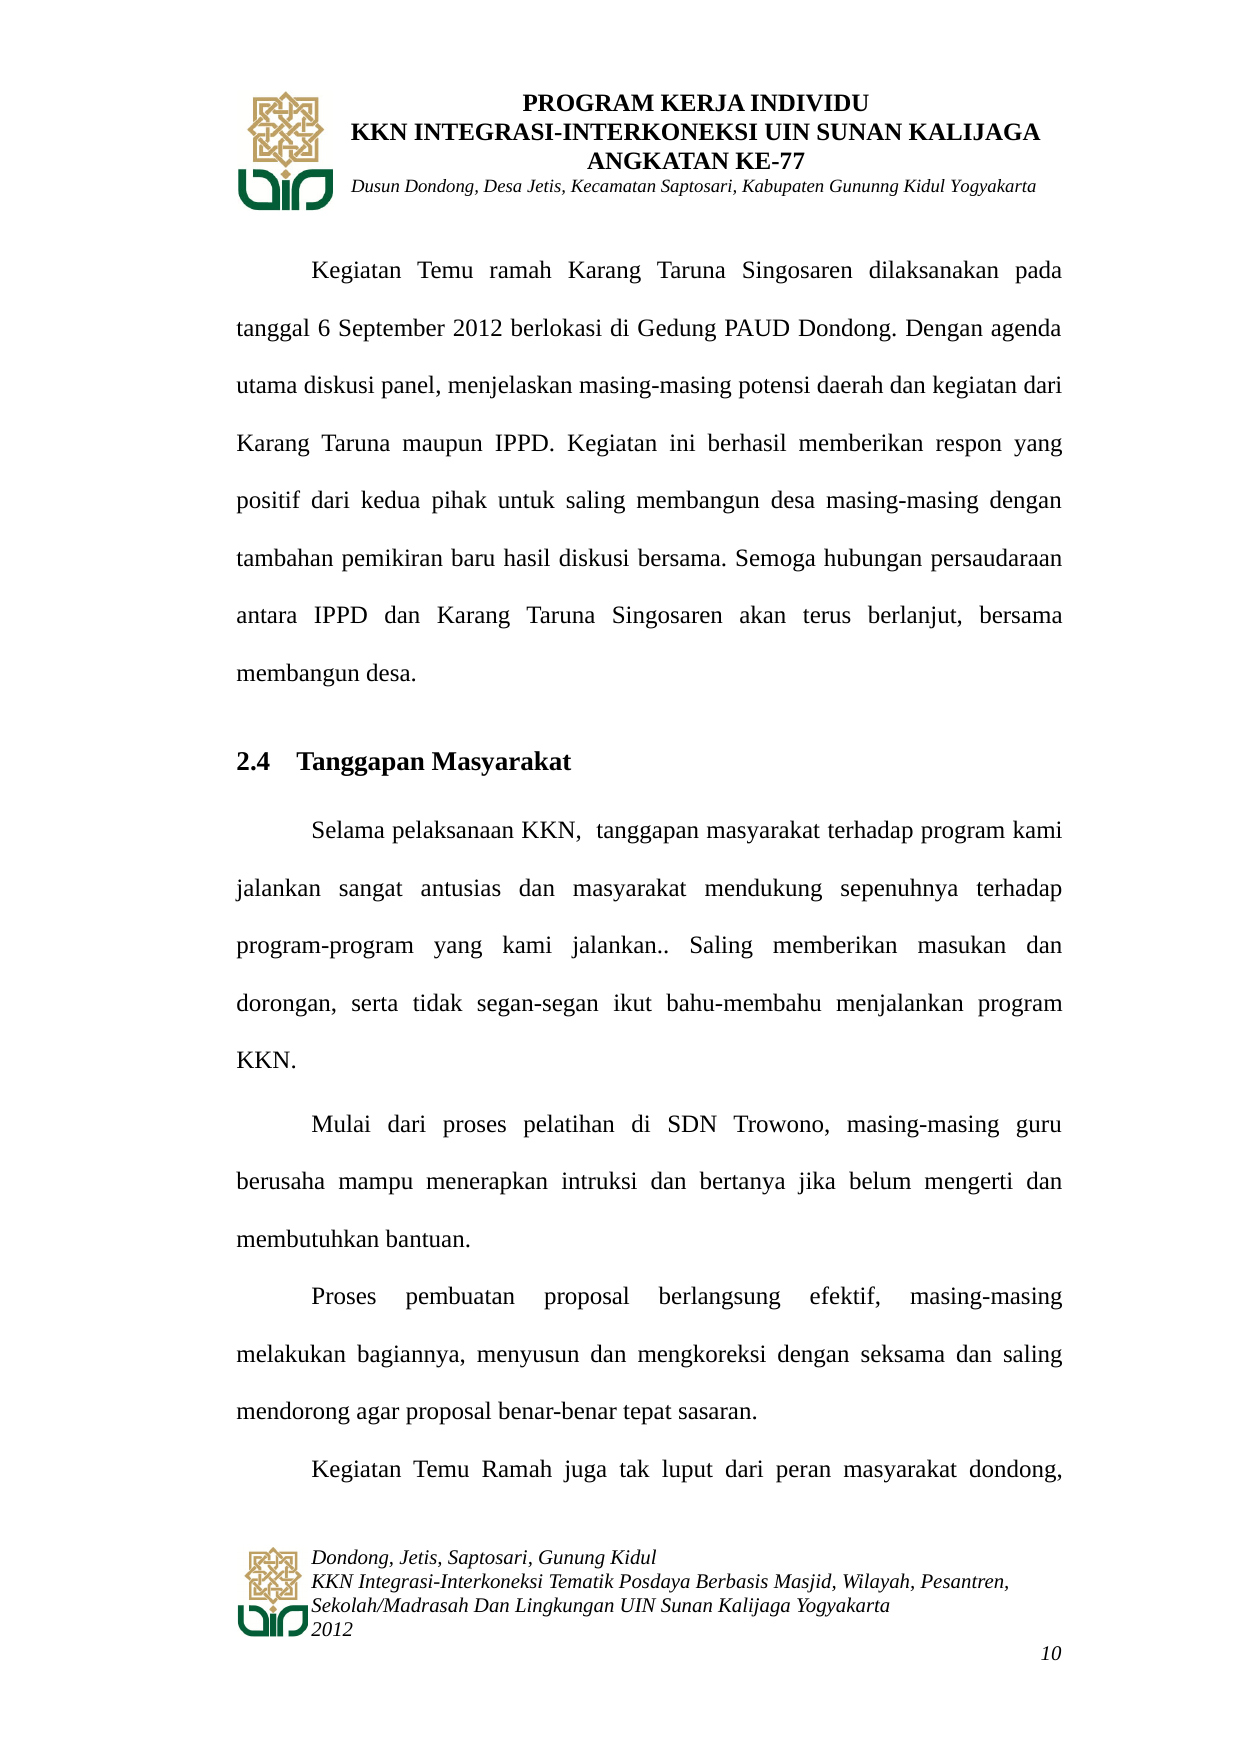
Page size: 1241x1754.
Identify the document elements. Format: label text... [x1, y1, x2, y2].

picture [237, 90, 334, 211]
text Proses pembuatan proposal berlangsung efektif, masing-masing melakukan bagiannya, menyusun dan mengkoreksi dengan seksama dan saling mendorong agar proposal benar-benar tepat sasaran. [236, 1281, 1063, 1425]
text Kegiatan Temu Ramah juga tak luput dari peran masyarakat dondong, [236, 1454, 1063, 1482]
subtitle Tanggapan Masyarakat [236, 745, 1063, 776]
text Kegiatan Temu ramah Karang Taruna Singosaren dilaksanakan pada tanggal 6 September 2012 berlokasi di Gedung PAUD Dondong. Dengan agenda utama diskusi panel, menjelaskan masing-masing potensi daerah dan kegiatan dari Karang Taruna maupun IPPD. Kegiatan ini berhasil memberikan respon yang positif dari kedua pihak untuk saling membangun desa masing-masing dengan tambahan pemikiran baru hasil diskusi bersama. Semoga hubungan persaudaraan antara IPPD dan Karang Taruna Singosaren akan terus berlanjut, bersama membangun desa. [236, 255, 1063, 687]
picture [237, 1547, 308, 1637]
text Mulai dari proses pelatihan di SDN Trowono, masing-masing guru berusaha mampu menerapkan intruksi dan bertanya jika belum mengerti dan membutuhkan bantuan. [236, 1109, 1063, 1252]
text Selama pelaksanaan KKN, tanggapan masyarakat terhadap program kami jalankan sangat antusias dan masyarakat mendukung sepenuhnya terhadap program-program yang kami jalankan.. Saling memberikan masukan dan dorongan, serta tidak segan-segan ikut bahu-membahu menjalankan program KKN. [236, 815, 1063, 1074]
